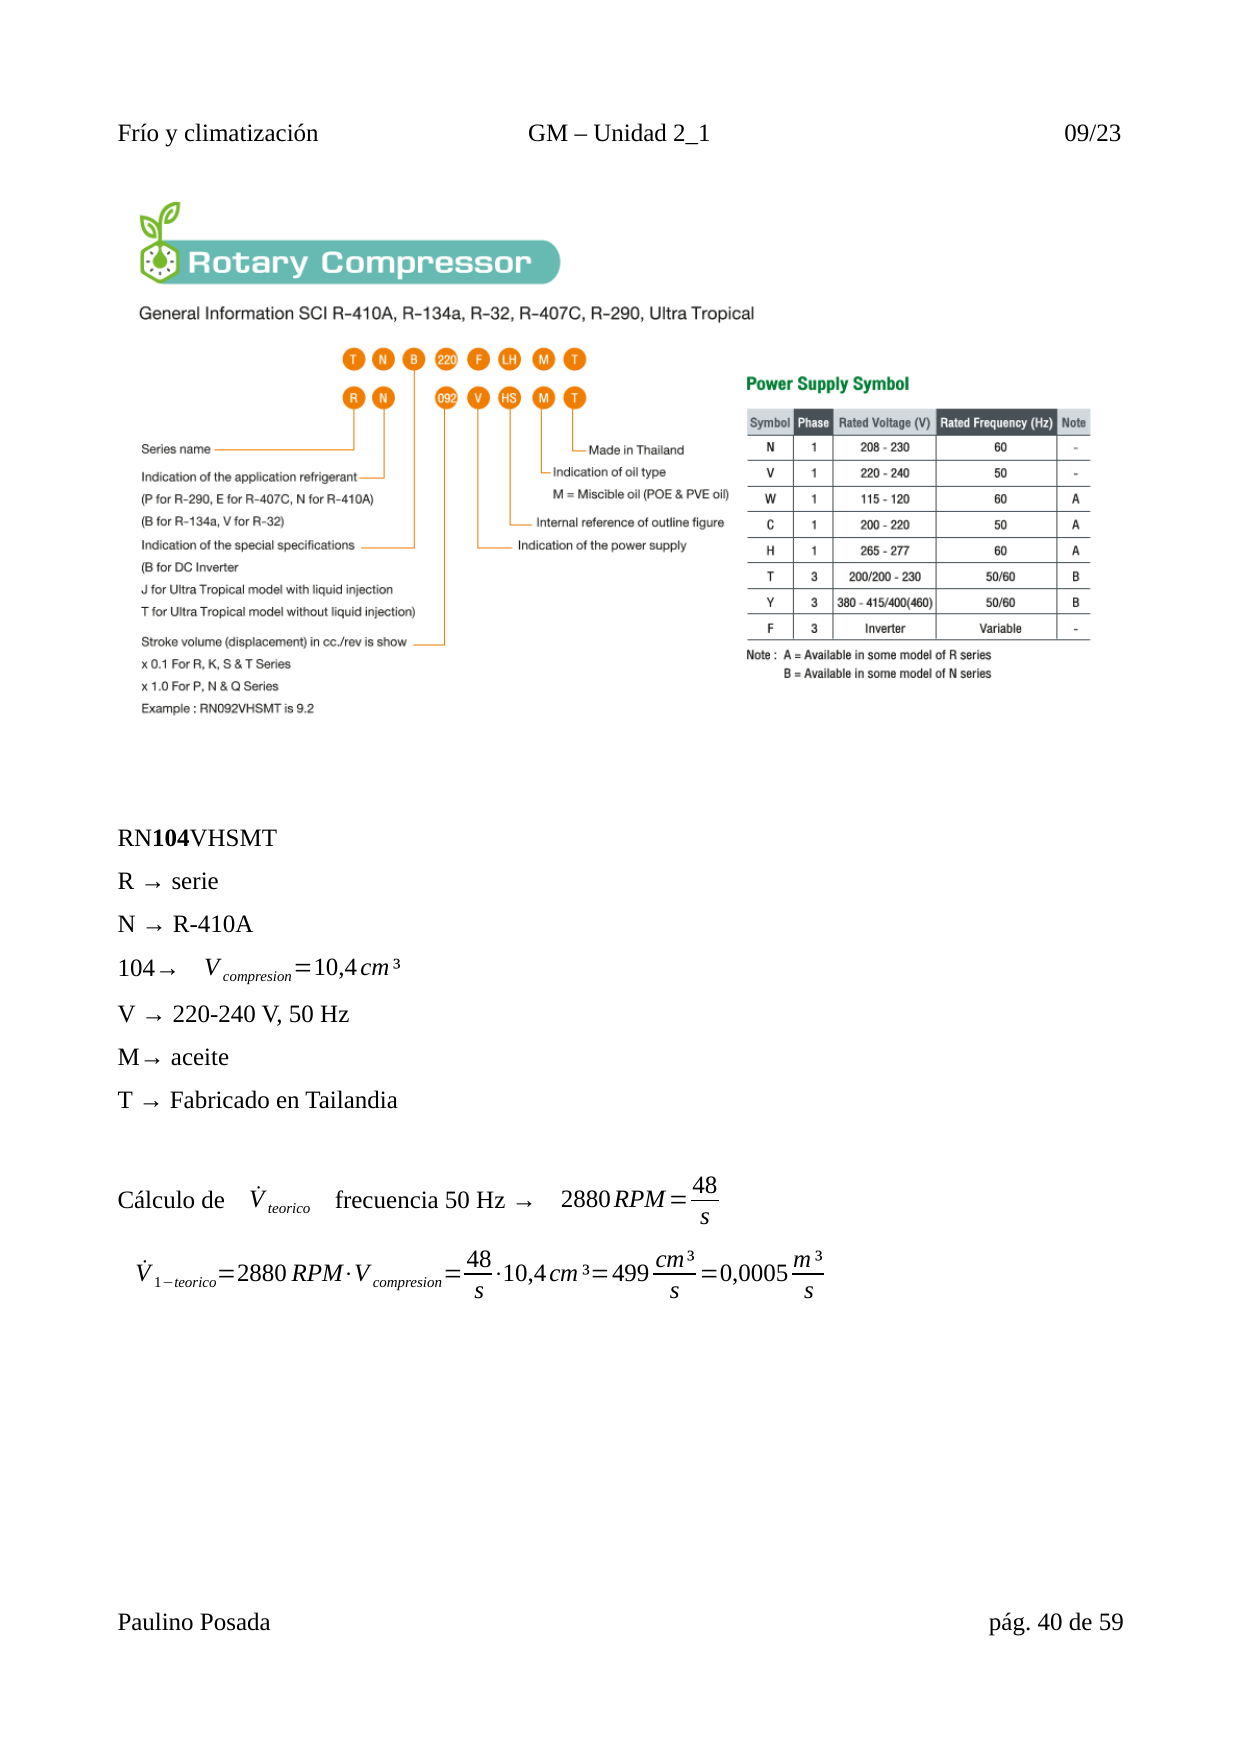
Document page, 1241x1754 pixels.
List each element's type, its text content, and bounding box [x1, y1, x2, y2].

picture [117, 202, 1122, 728]
text Cálculo de frecuencia 50 Hz → [117, 1172, 1123, 1231]
text N → R-410A [117, 909, 1123, 938]
text 104→ [117, 953, 1123, 985]
text M→ aceite [117, 1042, 1123, 1071]
text R → serie [117, 866, 1123, 895]
text V → 220-240 V, 50 Hz [117, 999, 1123, 1028]
text T → Fabricado en Tailandia [117, 1086, 1123, 1114]
text RN104VHSMT [117, 823, 1123, 852]
